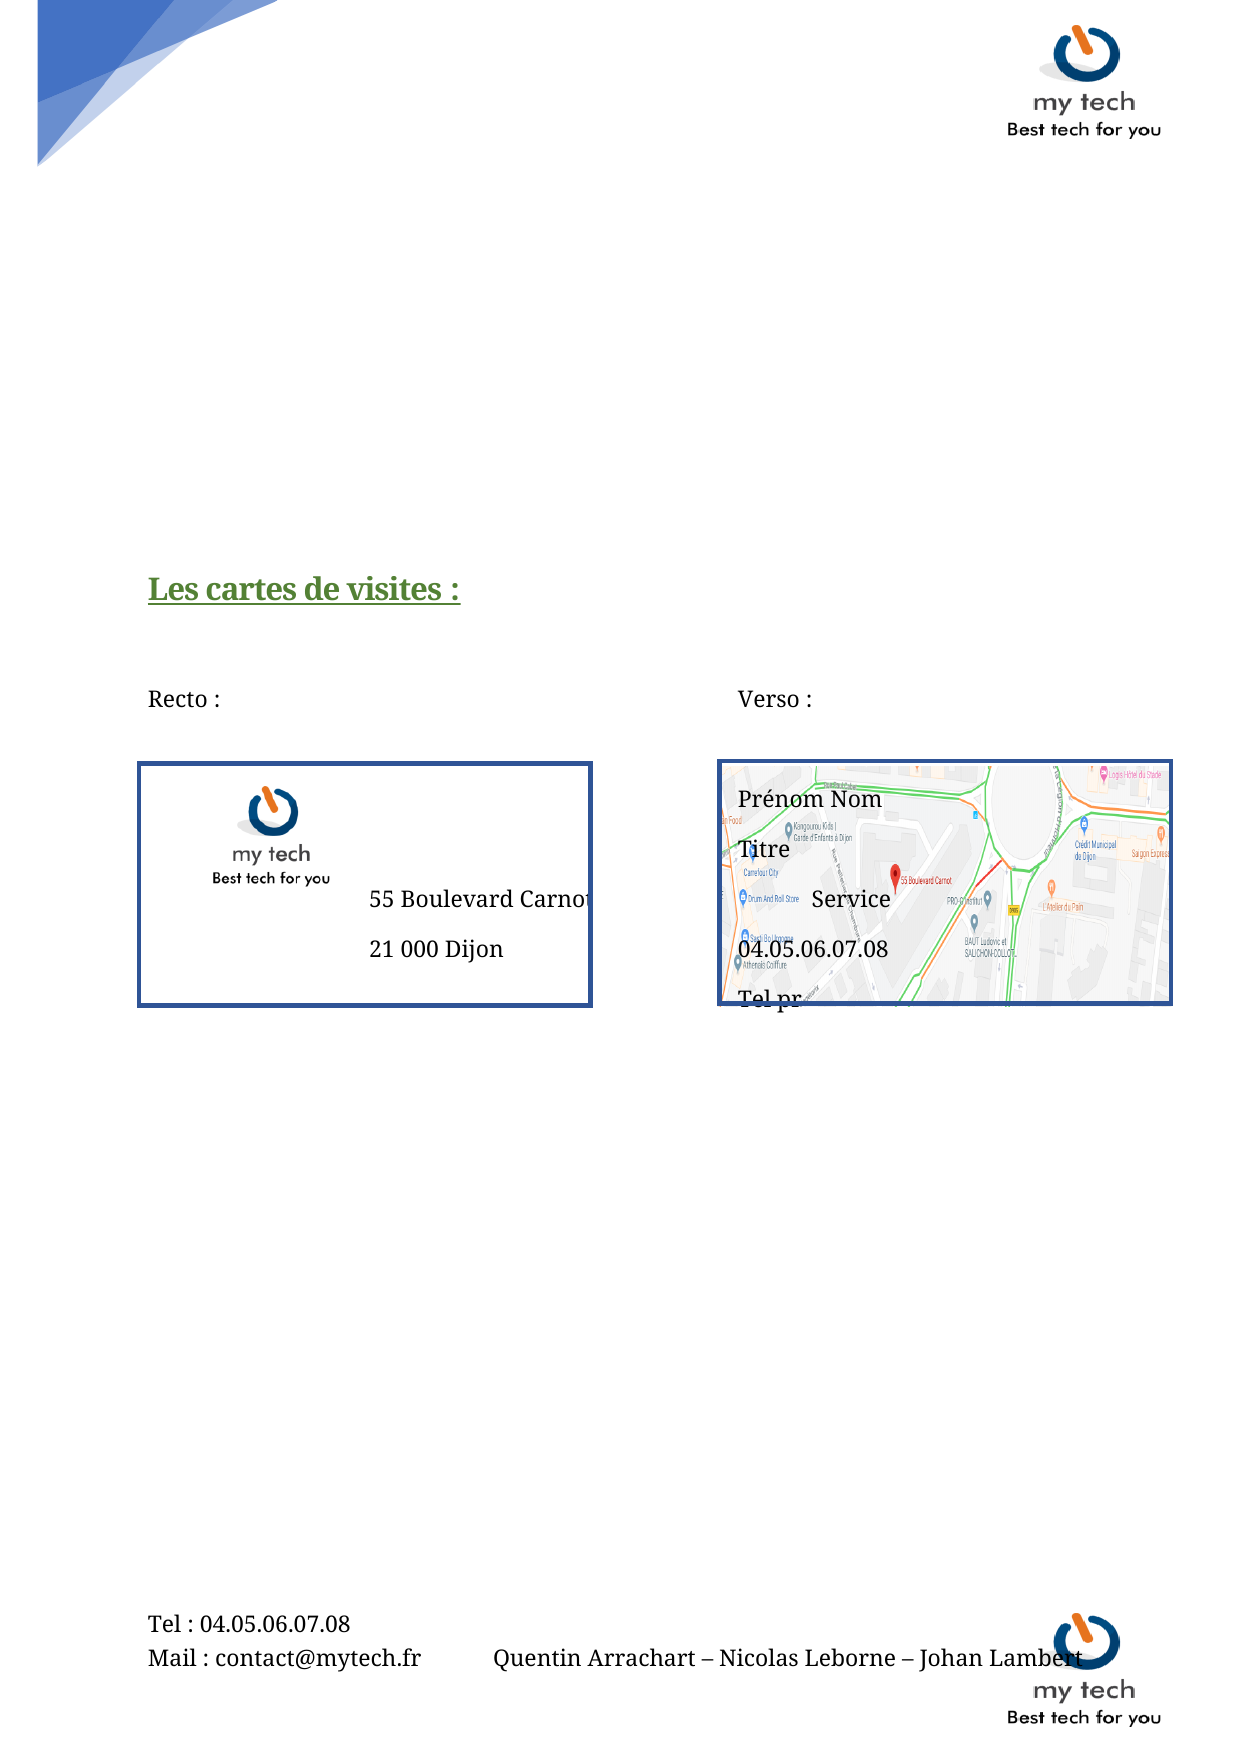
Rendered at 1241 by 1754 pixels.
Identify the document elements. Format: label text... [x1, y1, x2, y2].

text Titre [389, 831, 588, 864]
text 55 Boulevard Carnot Service [148, 881, 588, 914]
text Recto : Verso : [148, 681, 1093, 714]
text 55 Boulevard Carnot Service [593, 881, 717, 914]
text 21 000 Dijon 04.05.06.07.08 [148, 931, 588, 964]
text Tel pr [148, 981, 1093, 1014]
text 21 000 Dijon 04.05.06.07.08 [593, 931, 717, 964]
text Les cartes de visites : [148, 567, 1093, 609]
text Titre [593, 831, 717, 864]
text Prénom Nom [593, 781, 717, 814]
text Prénom Nom [389, 781, 588, 814]
